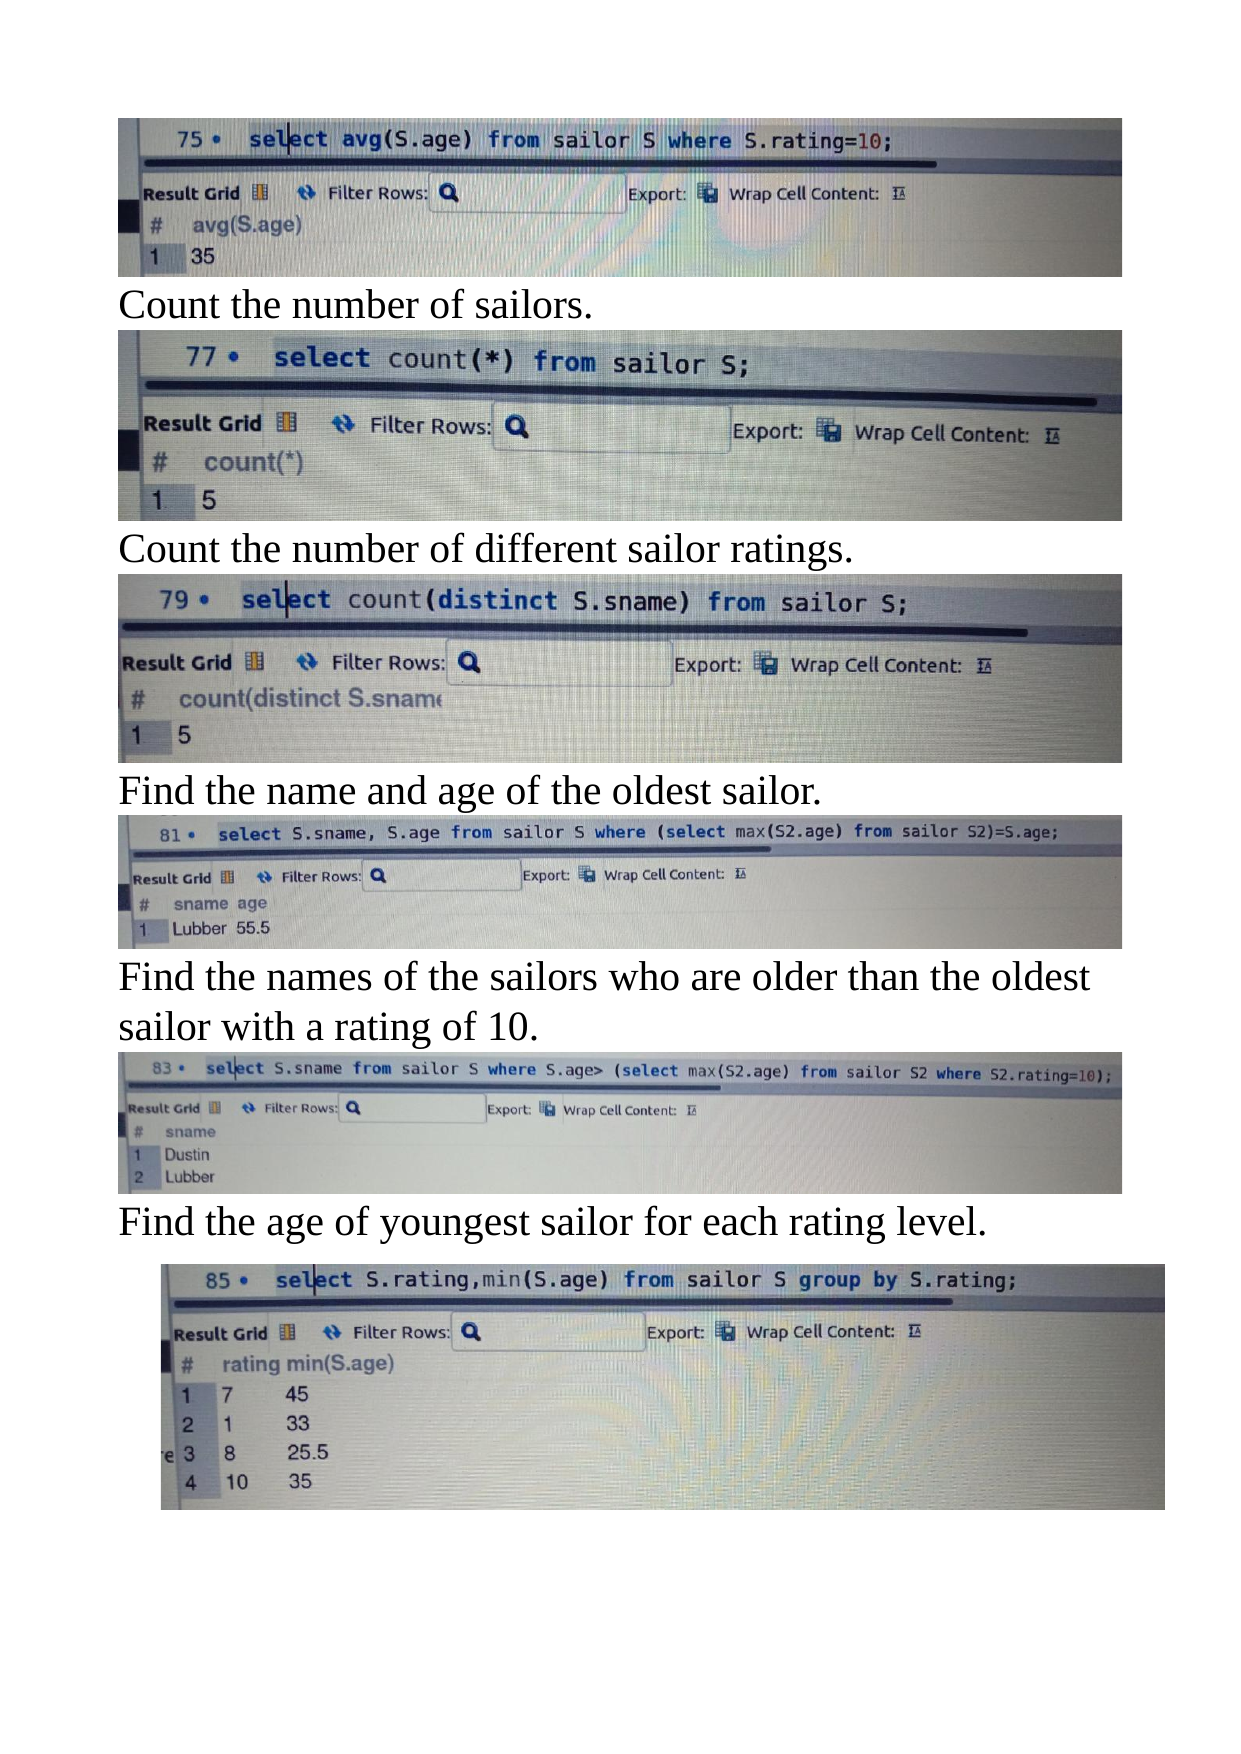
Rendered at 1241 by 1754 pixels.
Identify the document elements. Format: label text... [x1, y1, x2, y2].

list Find the age of youngest sailor for each rating level. [118, 1194, 1122, 1244]
list Count the number of different sailor ratings. [118, 521, 1122, 571]
picture [118, 330, 1123, 521]
list Count the number of sailors. [118, 277, 1122, 327]
list Find the name and age of the oldest sailor. [118, 763, 1122, 813]
picture [118, 1052, 1123, 1194]
picture [118, 118, 1123, 277]
picture [160, 1264, 1165, 1510]
picture [118, 574, 1123, 763]
picture [118, 815, 1123, 949]
list Find the names of the sailors who are older than the oldest sailor with a rating of 10. [118, 949, 1122, 1050]
